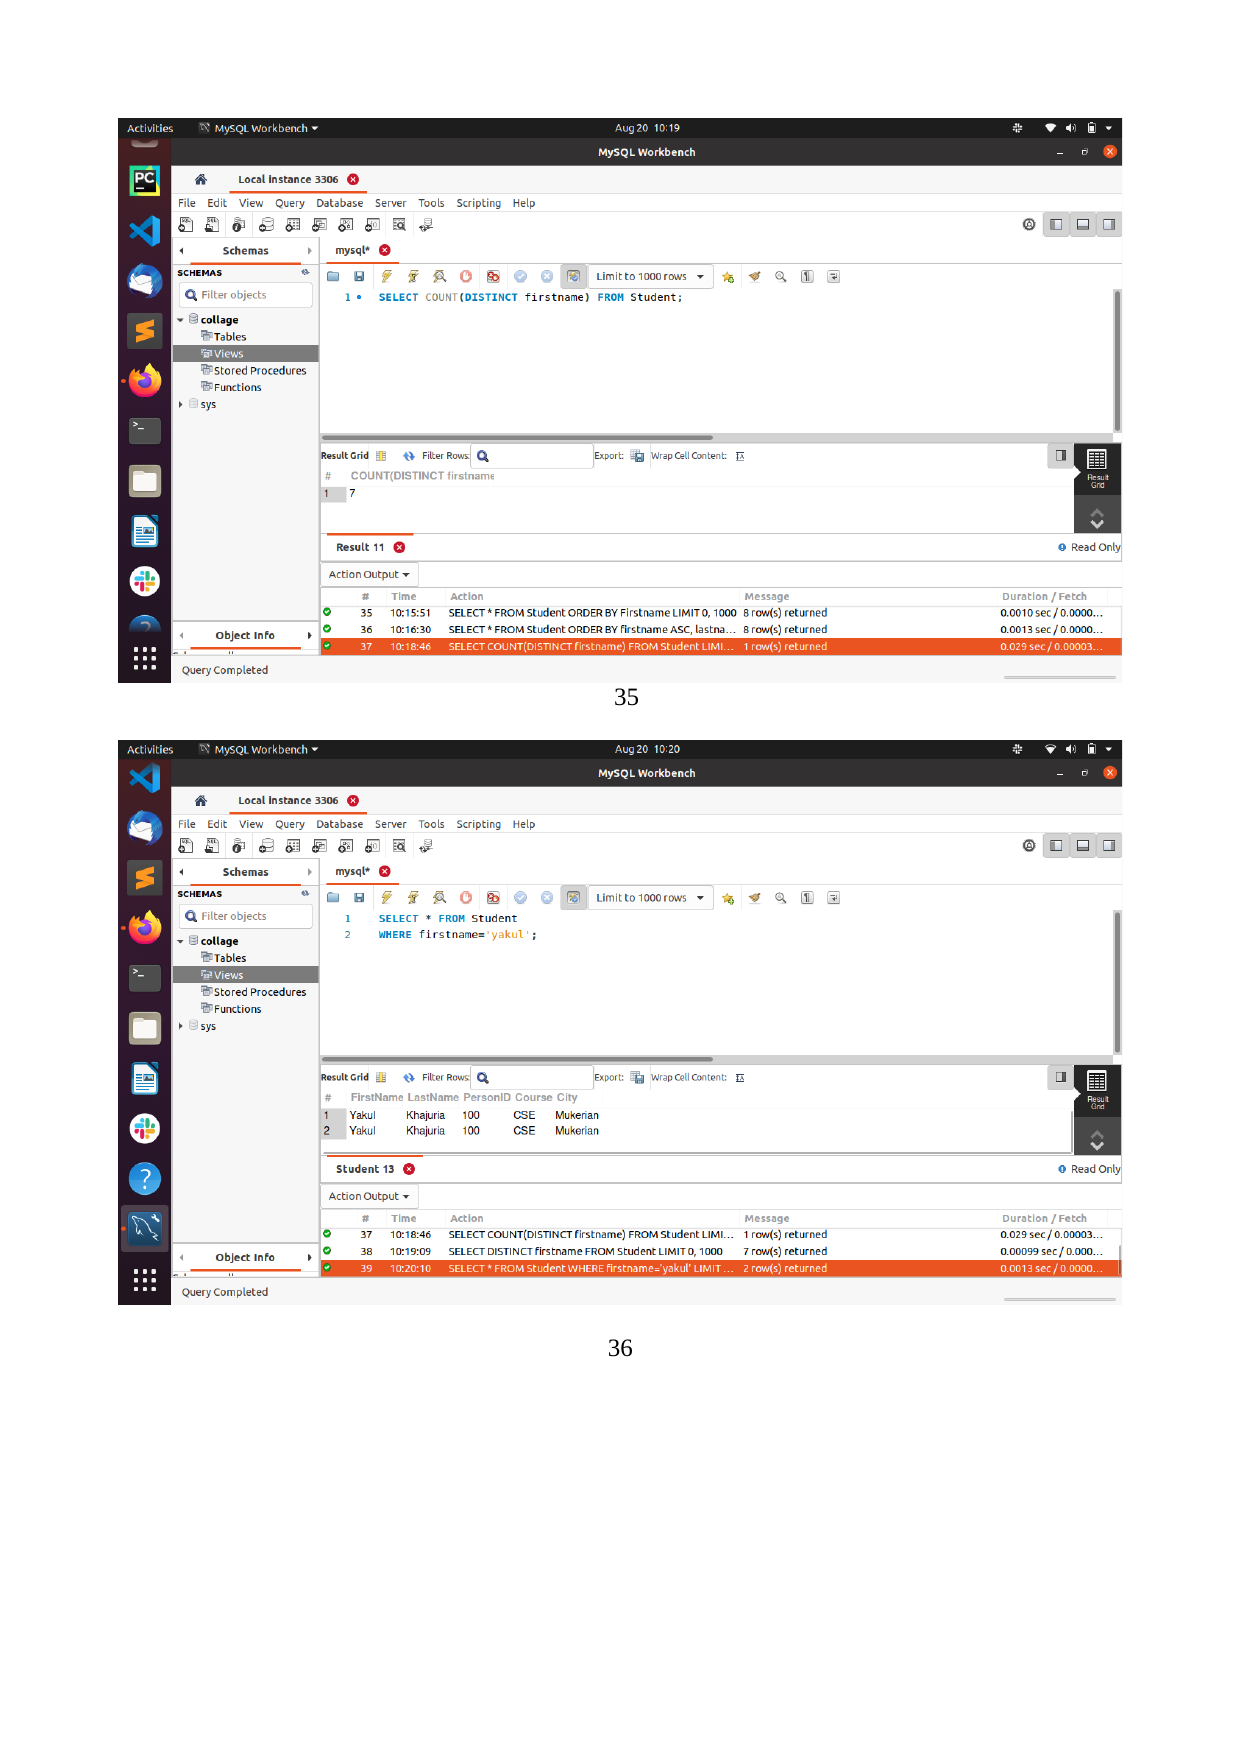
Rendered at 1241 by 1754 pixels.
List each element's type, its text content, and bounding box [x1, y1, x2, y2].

text 36 [118, 1333, 1122, 1362]
text 35 [118, 683, 1122, 711]
picture [118, 740, 1123, 1305]
picture [118, 118, 1123, 683]
